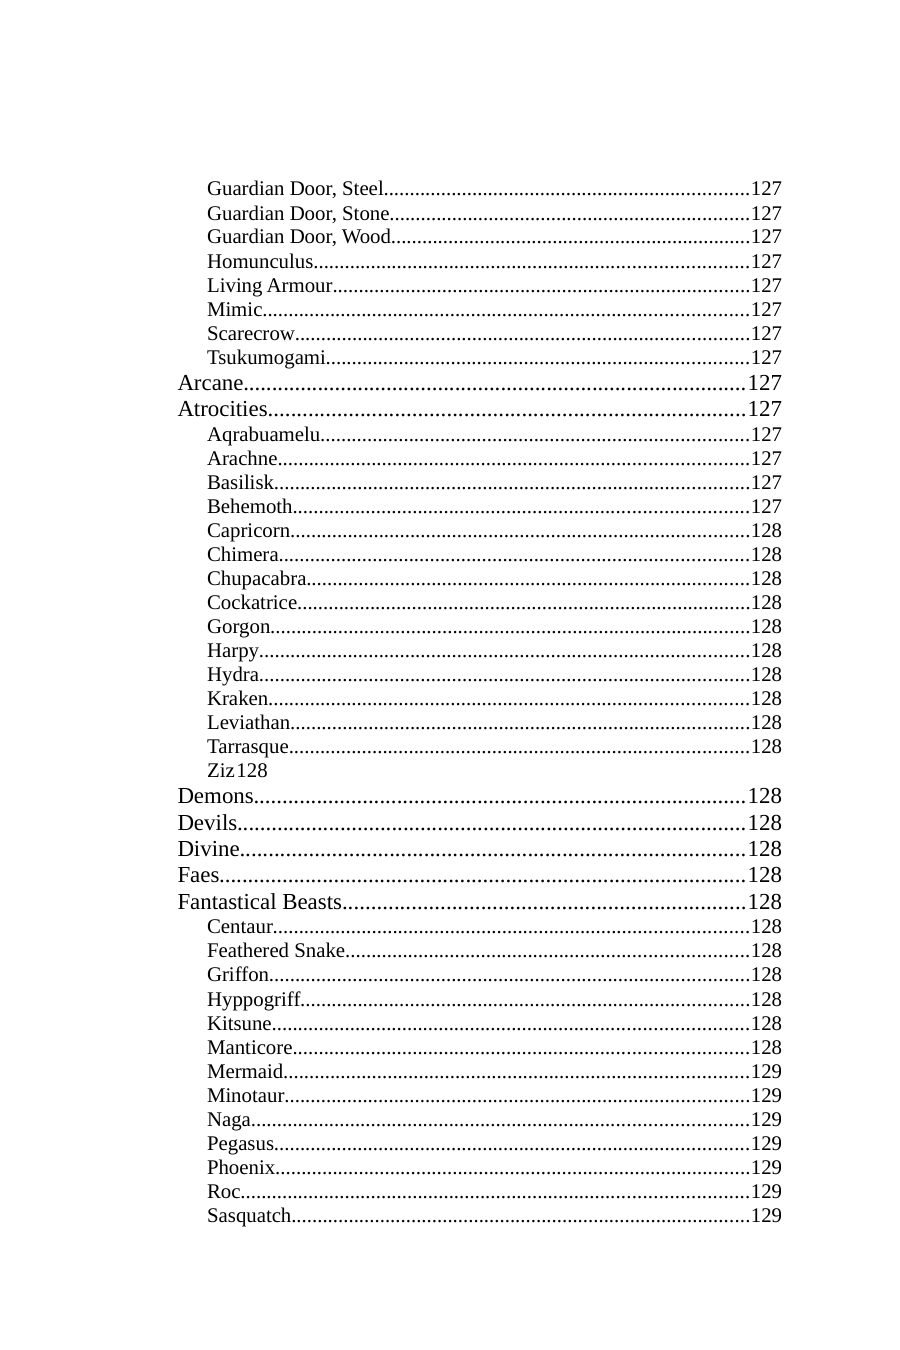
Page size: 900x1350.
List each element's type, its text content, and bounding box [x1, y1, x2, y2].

text Centaur 128 [207, 914, 782, 938]
text Atrocities 127 [177, 395, 782, 422]
text Minotaur 129 [207, 1083, 782, 1107]
text Griffon 128 [207, 962, 782, 986]
text Pegasus 129 [207, 1131, 782, 1155]
text Roc 129 [207, 1179, 782, 1203]
text Guardian Door, Wood 127 [207, 224, 782, 248]
text Capricorn 128 [207, 518, 782, 542]
text Scarecrow 127 [207, 321, 782, 345]
text Gorgon 128 [207, 614, 782, 638]
text Basilisk 127 [207, 470, 782, 494]
text Chupacabra 128 [207, 566, 782, 590]
text Kraken 128 [207, 686, 782, 710]
text Fantastical Beasts 128 [177, 888, 782, 914]
text Chimera 128 [207, 542, 782, 566]
text Ziz 128 [207, 758, 782, 782]
text Faes 128 [177, 862, 782, 888]
text Mimic 127 [207, 297, 782, 321]
text Arcane 127 [177, 369, 782, 395]
text Guardian Door, Stone 127 [207, 200, 782, 224]
text Living Armour 127 [207, 273, 782, 297]
text Arachne 127 [207, 446, 782, 470]
text Phoenix 129 [207, 1155, 782, 1179]
text Guardian Door, Steel 127 [207, 176, 782, 200]
text Mermaid 129 [207, 1059, 782, 1083]
text Tsukumogami 127 [207, 345, 782, 369]
text Harpy 128 [207, 638, 782, 662]
text Divine 128 [177, 835, 782, 862]
text Hydra 128 [207, 662, 782, 686]
text Cockatrice 128 [207, 590, 782, 614]
text Aqrabuamelu 127 [207, 422, 782, 446]
text Manticore 128 [207, 1034, 782, 1059]
text Tarrasque 128 [207, 734, 782, 758]
text Kitsune 128 [207, 1011, 782, 1034]
text Hyppogriff 128 [207, 986, 782, 1011]
text Homunculus 127 [207, 248, 782, 273]
text Demons 128 [177, 782, 782, 809]
text Sasquatch 129 [207, 1203, 782, 1227]
text Devils 128 [177, 809, 782, 835]
text Naga 129 [207, 1107, 782, 1131]
text Feathered Snake 128 [207, 938, 782, 962]
text Leviathan 128 [207, 710, 782, 734]
text Behemoth 127 [207, 494, 782, 518]
